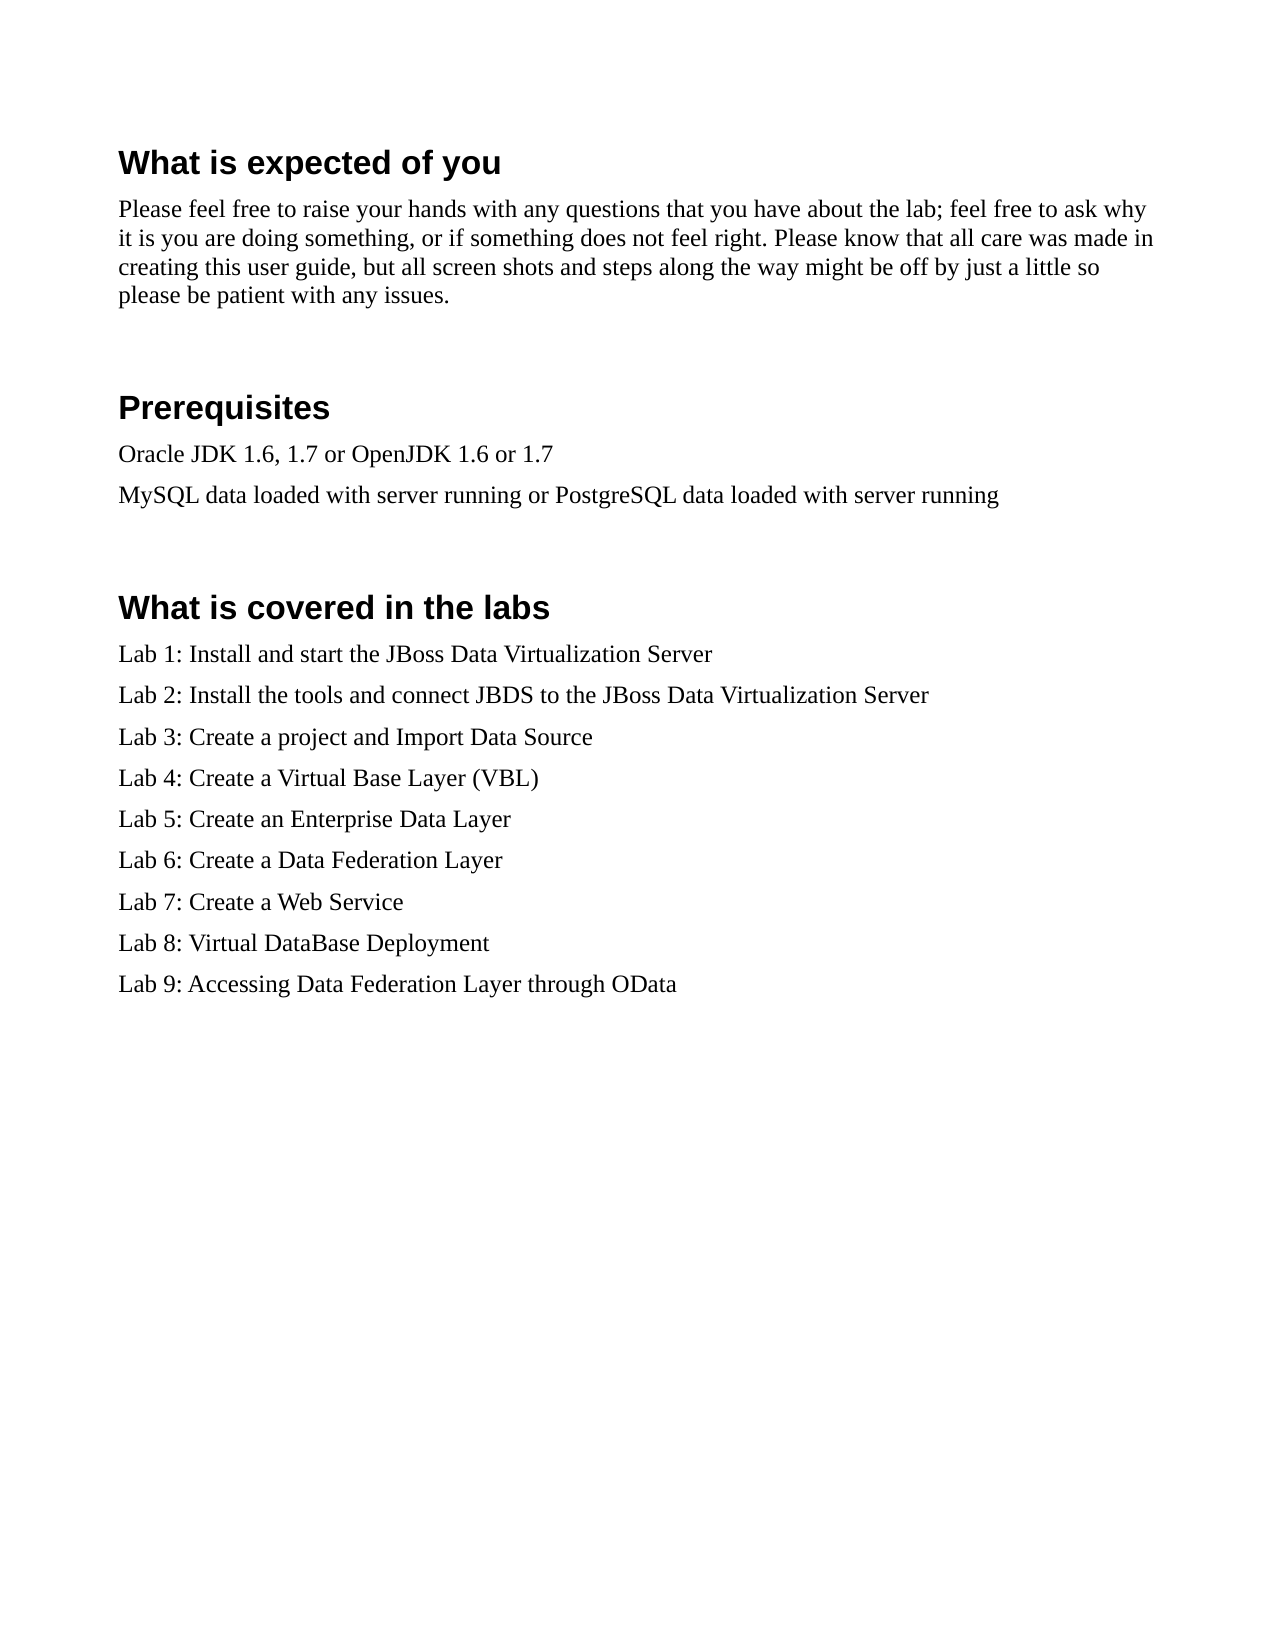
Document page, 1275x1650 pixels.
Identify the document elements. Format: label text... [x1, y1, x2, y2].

text Lab 8: Virtual DataBase Deployment [118, 928, 1157, 957]
text Lab 2: Install the tools and connect JBDS to the JBoss Data Virtualization Server [118, 680, 1157, 709]
text Lab 6: Create a Data Federation Layer [118, 845, 1157, 874]
subtitle Prerequisites [118, 388, 1157, 427]
text Lab 9: Accessing Data Federation Layer through OData [118, 969, 1157, 998]
text Please feel free to raise your hands with any questions that you have about the lab; feel free to ask why it is you are doing something, or if something does not feel right. Please know that all care was made in creating this user guide, but all screen shots and steps along the way might be off by just a little so please be patient with any issues. [118, 194, 1157, 309]
text MySQL data loaded with server running or PostgreSQL data loaded with server running [118, 480, 1157, 509]
subtitle What is covered in the labs [118, 588, 1157, 627]
text Lab 7: Create a Web Service [118, 887, 1157, 915]
text Lab 1: Install and start the JBoss Data Virtualization Server [118, 639, 1157, 668]
text Lab 3: Create a project and Import Data Source [118, 722, 1157, 750]
text Oracle JDK 1.6, 1.7 or OpenJDK 1.6 or 1.7 [118, 439, 1157, 468]
text Lab 5: Create an Enterprise Data Layer [118, 804, 1157, 833]
text Lab 4: Create a Virtual Base Layer (VBL) [118, 763, 1157, 792]
subtitle What is expected of you [118, 143, 1157, 182]
